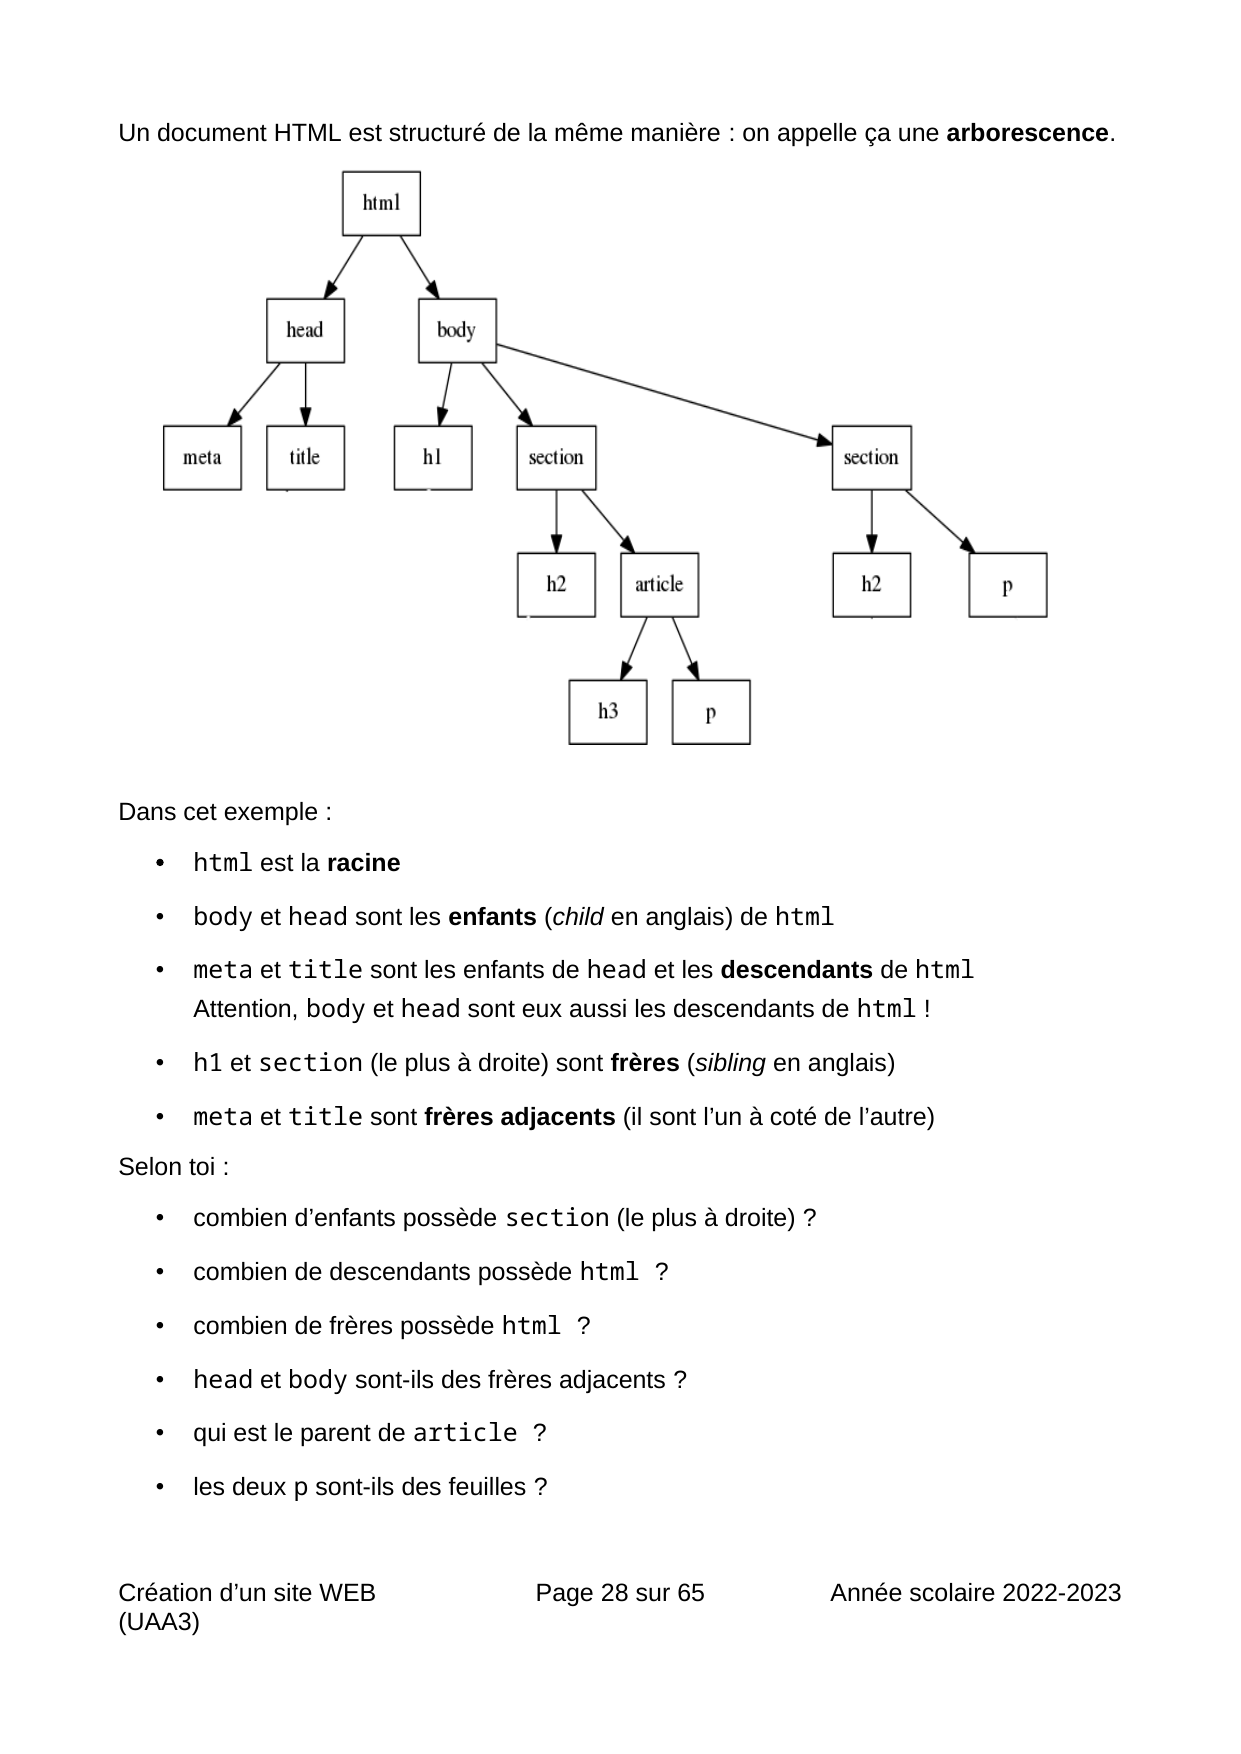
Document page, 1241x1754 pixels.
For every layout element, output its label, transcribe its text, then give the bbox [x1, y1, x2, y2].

list qui est le parent de article ? [156, 1415, 1122, 1449]
text Un document HTML est structuré de la même manière : on appelle ça une arborescence. [118, 118, 1122, 147]
text Dans cet exemple : [118, 797, 1122, 826]
list html est la racine [156, 844, 1122, 878]
list meta et title sont les enfants de head et les descendants de html Attention, body et head sont eux aussi les descendants de html ! [156, 952, 1122, 1025]
list meta et title sont frères adjacents (il sont l’un à coté de l’autre) [156, 1099, 1122, 1133]
list body et head sont les enfants (child en anglais) de html [156, 898, 1122, 932]
list combien de frères possède html ? [156, 1307, 1122, 1342]
list head et body sont-ils des frères adjacents ? [156, 1361, 1122, 1395]
picture [148, 165, 1092, 745]
list les deux p sont-ils des feuilles ? [156, 1469, 1122, 1503]
text Selon toi : [118, 1152, 1122, 1181]
list combien d’enfants possède section (le plus à droite) ? [156, 1200, 1122, 1234]
list h1 et section (le plus à droite) sont frères (sibling en anglais) [156, 1045, 1122, 1079]
list combien de descendants possède html ? [156, 1254, 1122, 1288]
